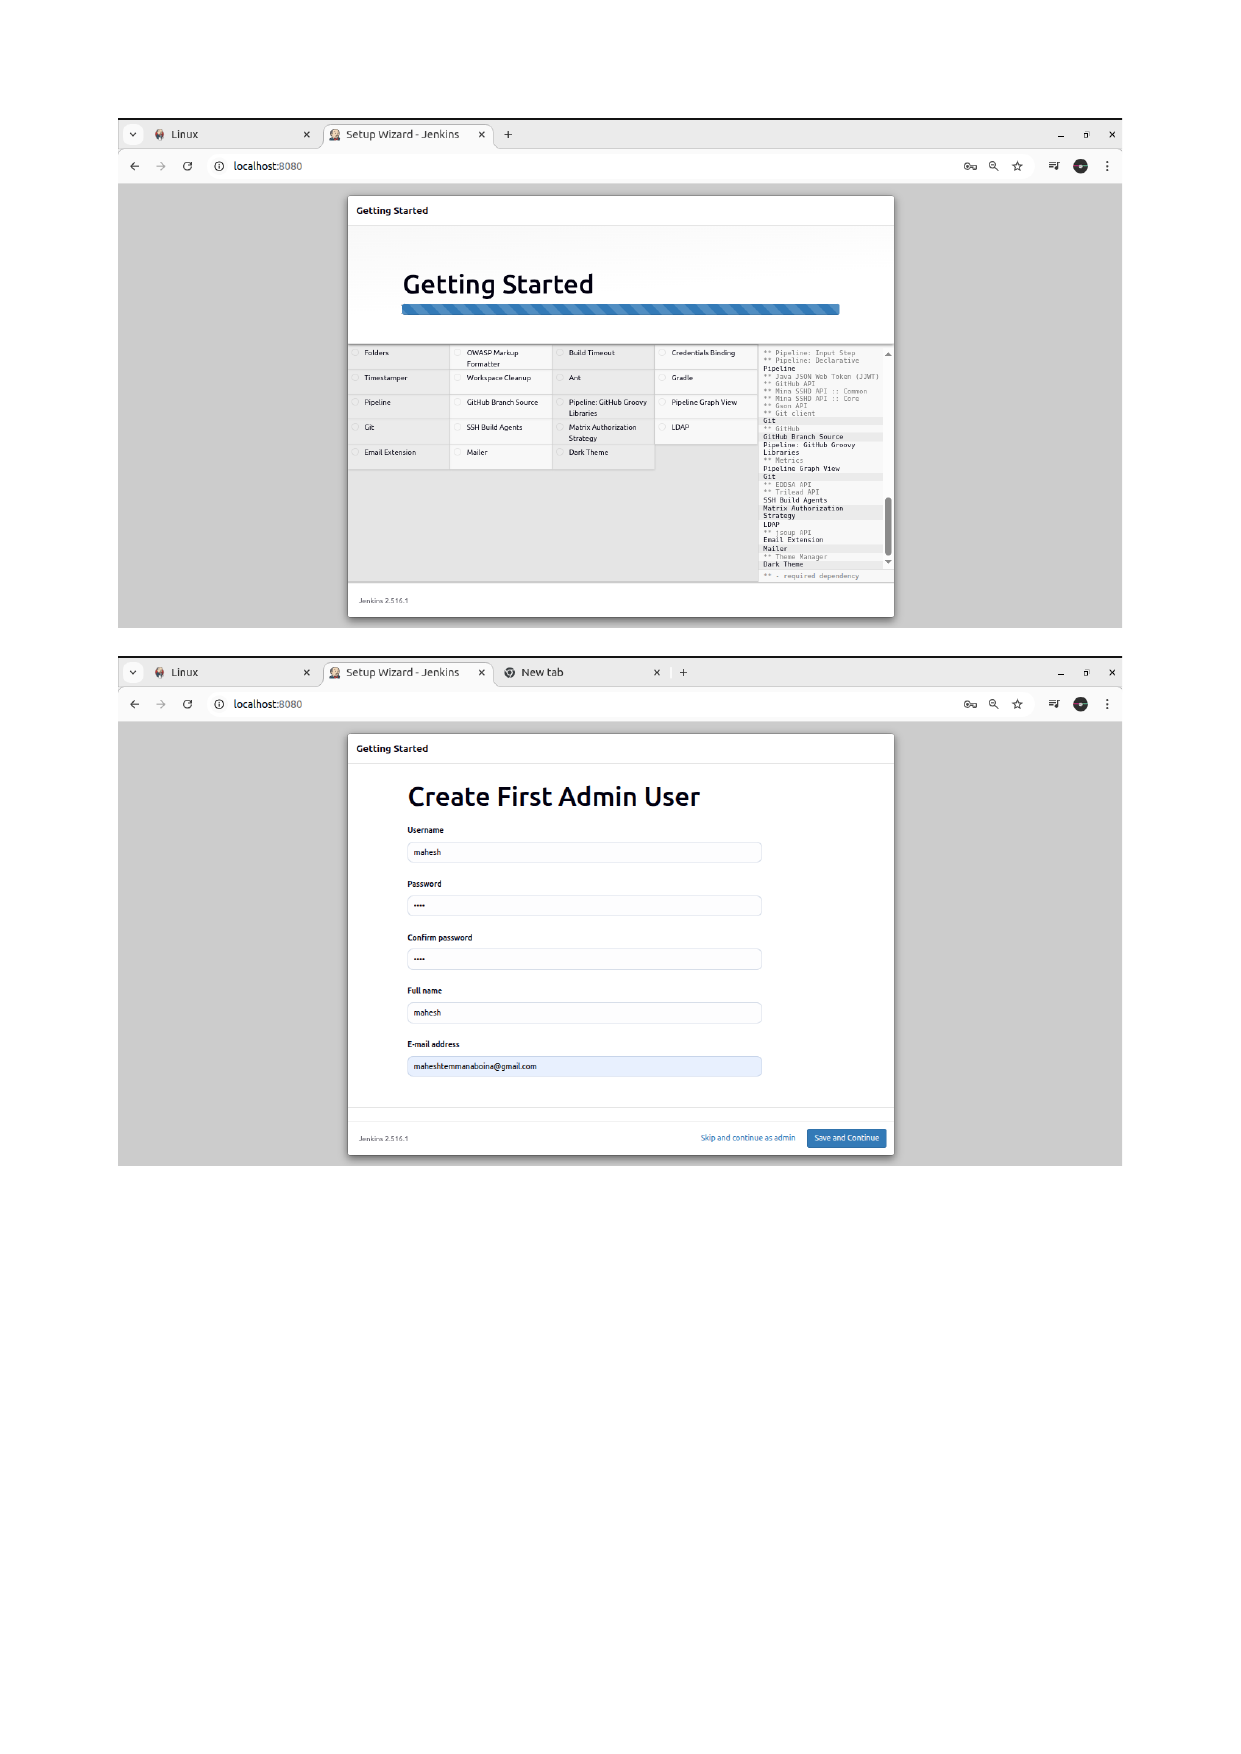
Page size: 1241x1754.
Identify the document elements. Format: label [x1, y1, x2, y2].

picture [118, 118, 1123, 628]
picture [118, 656, 1123, 1166]
